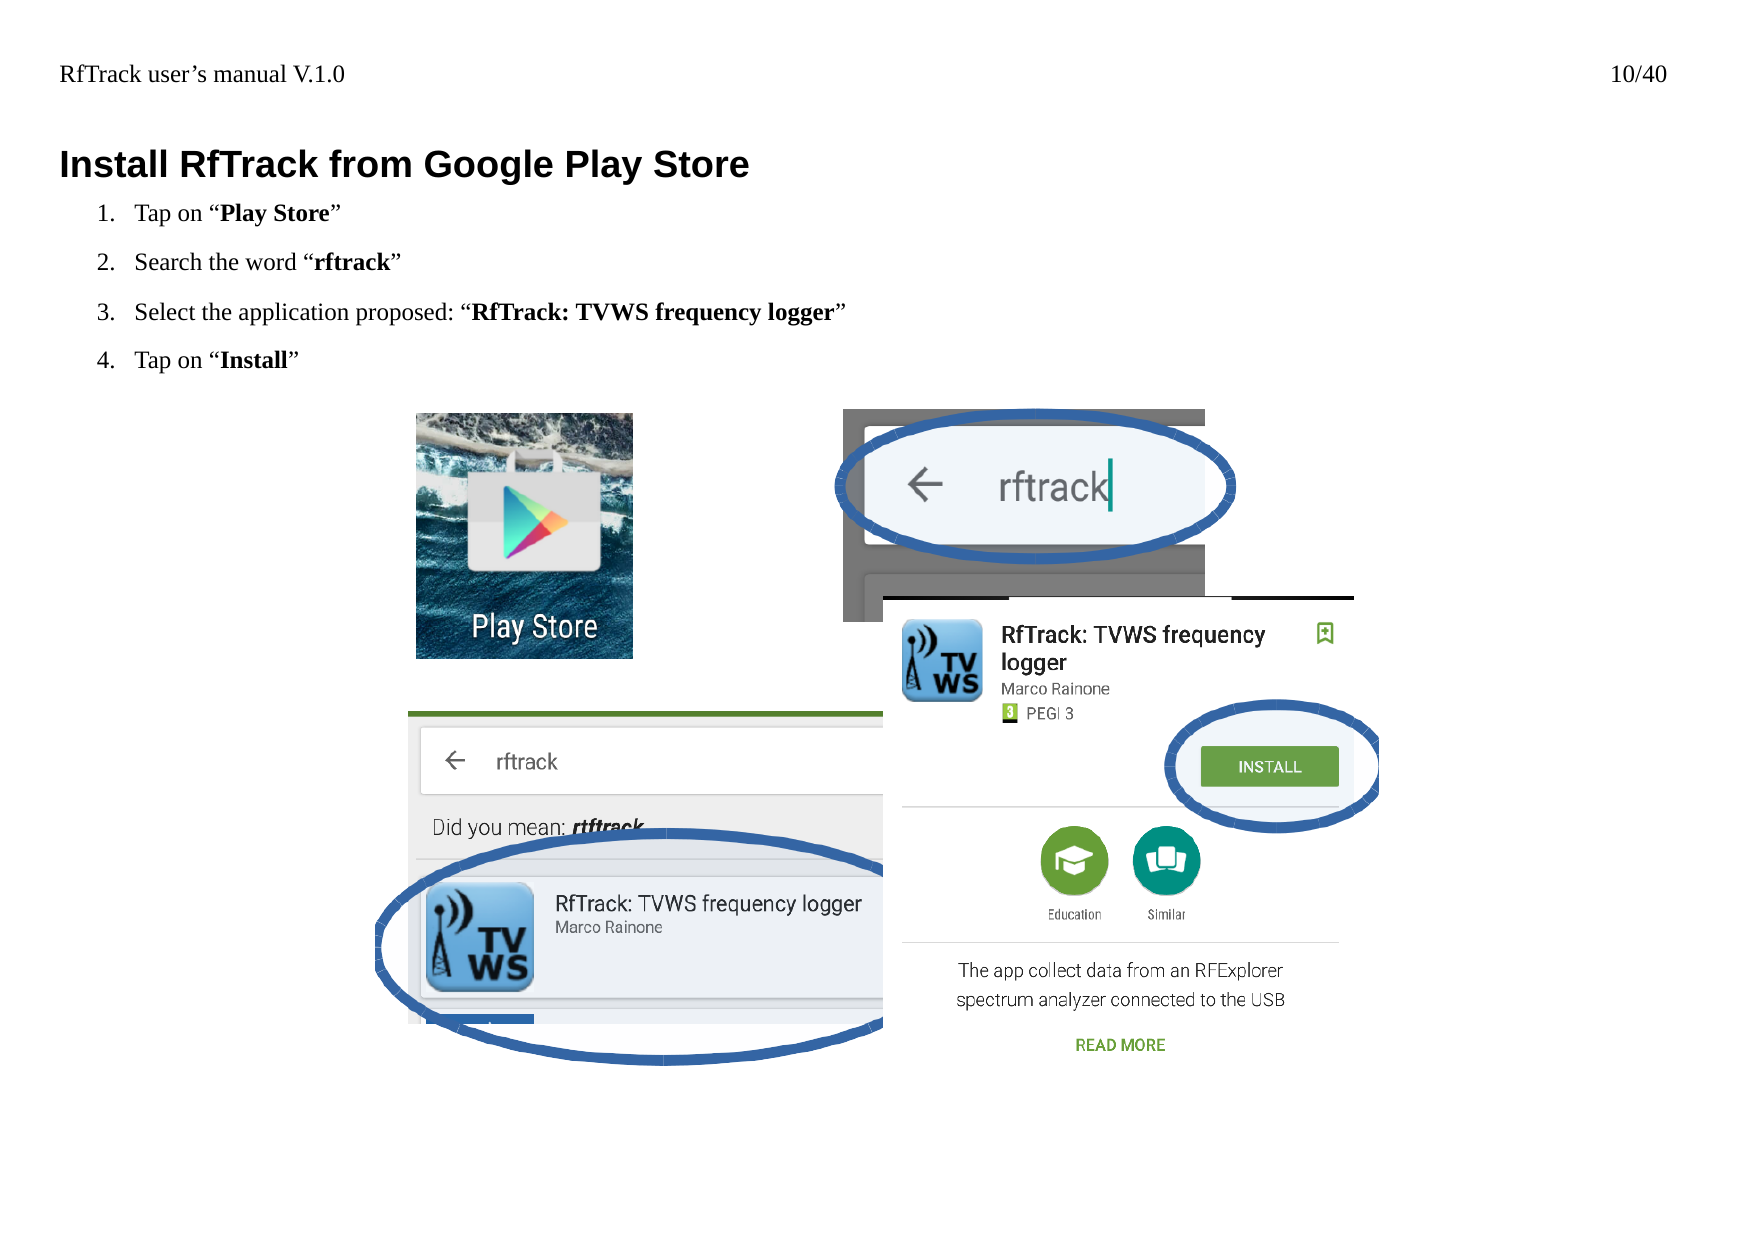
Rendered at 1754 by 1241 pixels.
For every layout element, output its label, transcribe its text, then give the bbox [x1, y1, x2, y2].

list Select the application proposed: “RfTrack: TVWS frequency logger” [97, 297, 1695, 325]
list Tap on “Install” [97, 346, 1695, 374]
list Search the word “rftrack” [97, 247, 1695, 276]
list Tap on “Play Store” [97, 198, 1695, 227]
picture [375, 394, 1379, 1103]
subtitle Install RfTrack from Google Play Store [59, 142, 1695, 186]
